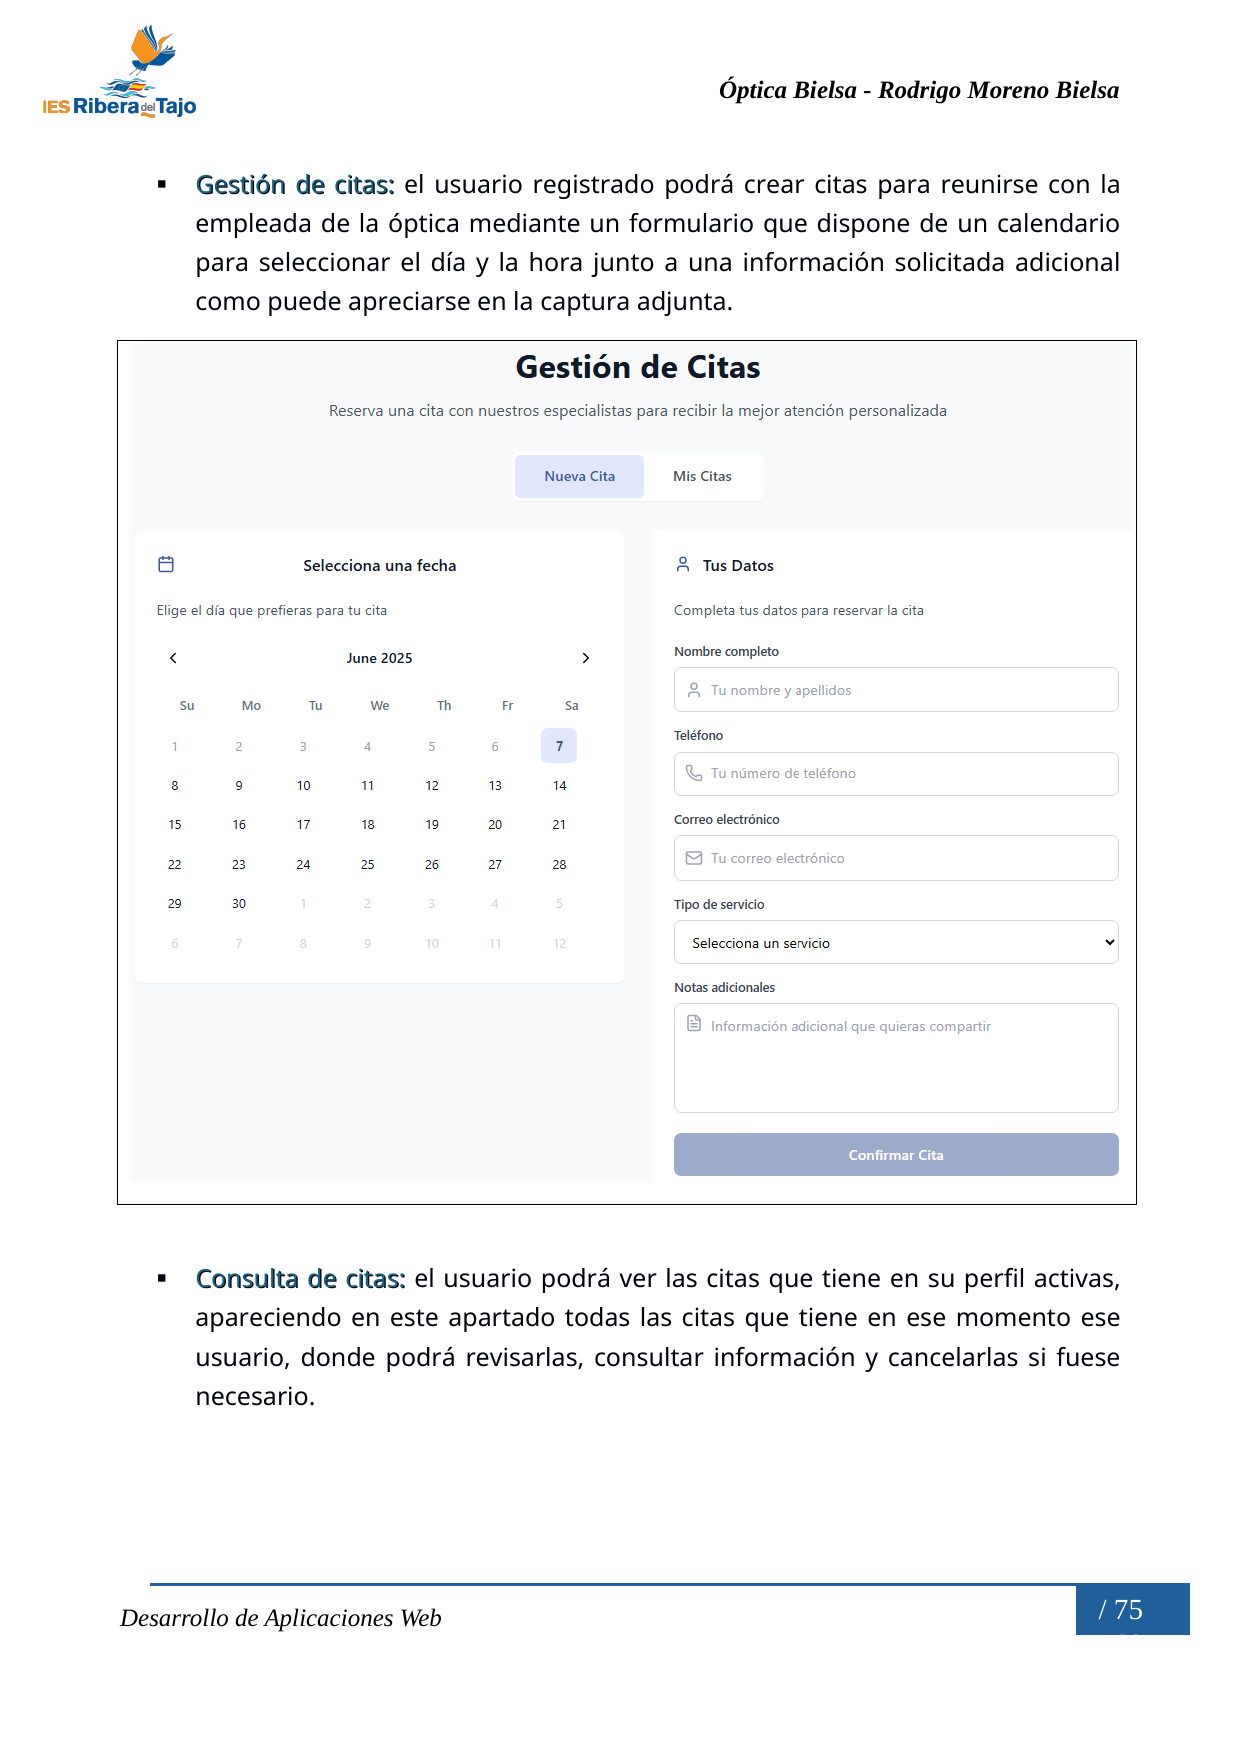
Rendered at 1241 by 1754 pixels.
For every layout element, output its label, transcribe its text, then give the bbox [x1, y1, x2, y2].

table_header [118, 341, 1136, 1204]
list Consulta de citas: el usuario podrá ver las citas que tiene en su perfil activas, apareciendo en este apartado todas las citas que tiene en ese momento ese usuario, donde podrá revisarlas, consultar información y cancelarlas si fuese necesario. [156, 1261, 1122, 1412]
list Gestión de citas: el usuario registrado podrá crear citas para reunirse con la empleada de la óptica mediante un formulario que dispone de un calendario para seleccionar el día y la hora junto a una información solicitada adicional como puede apreciarse en la captura adjunta. [156, 167, 1122, 318]
